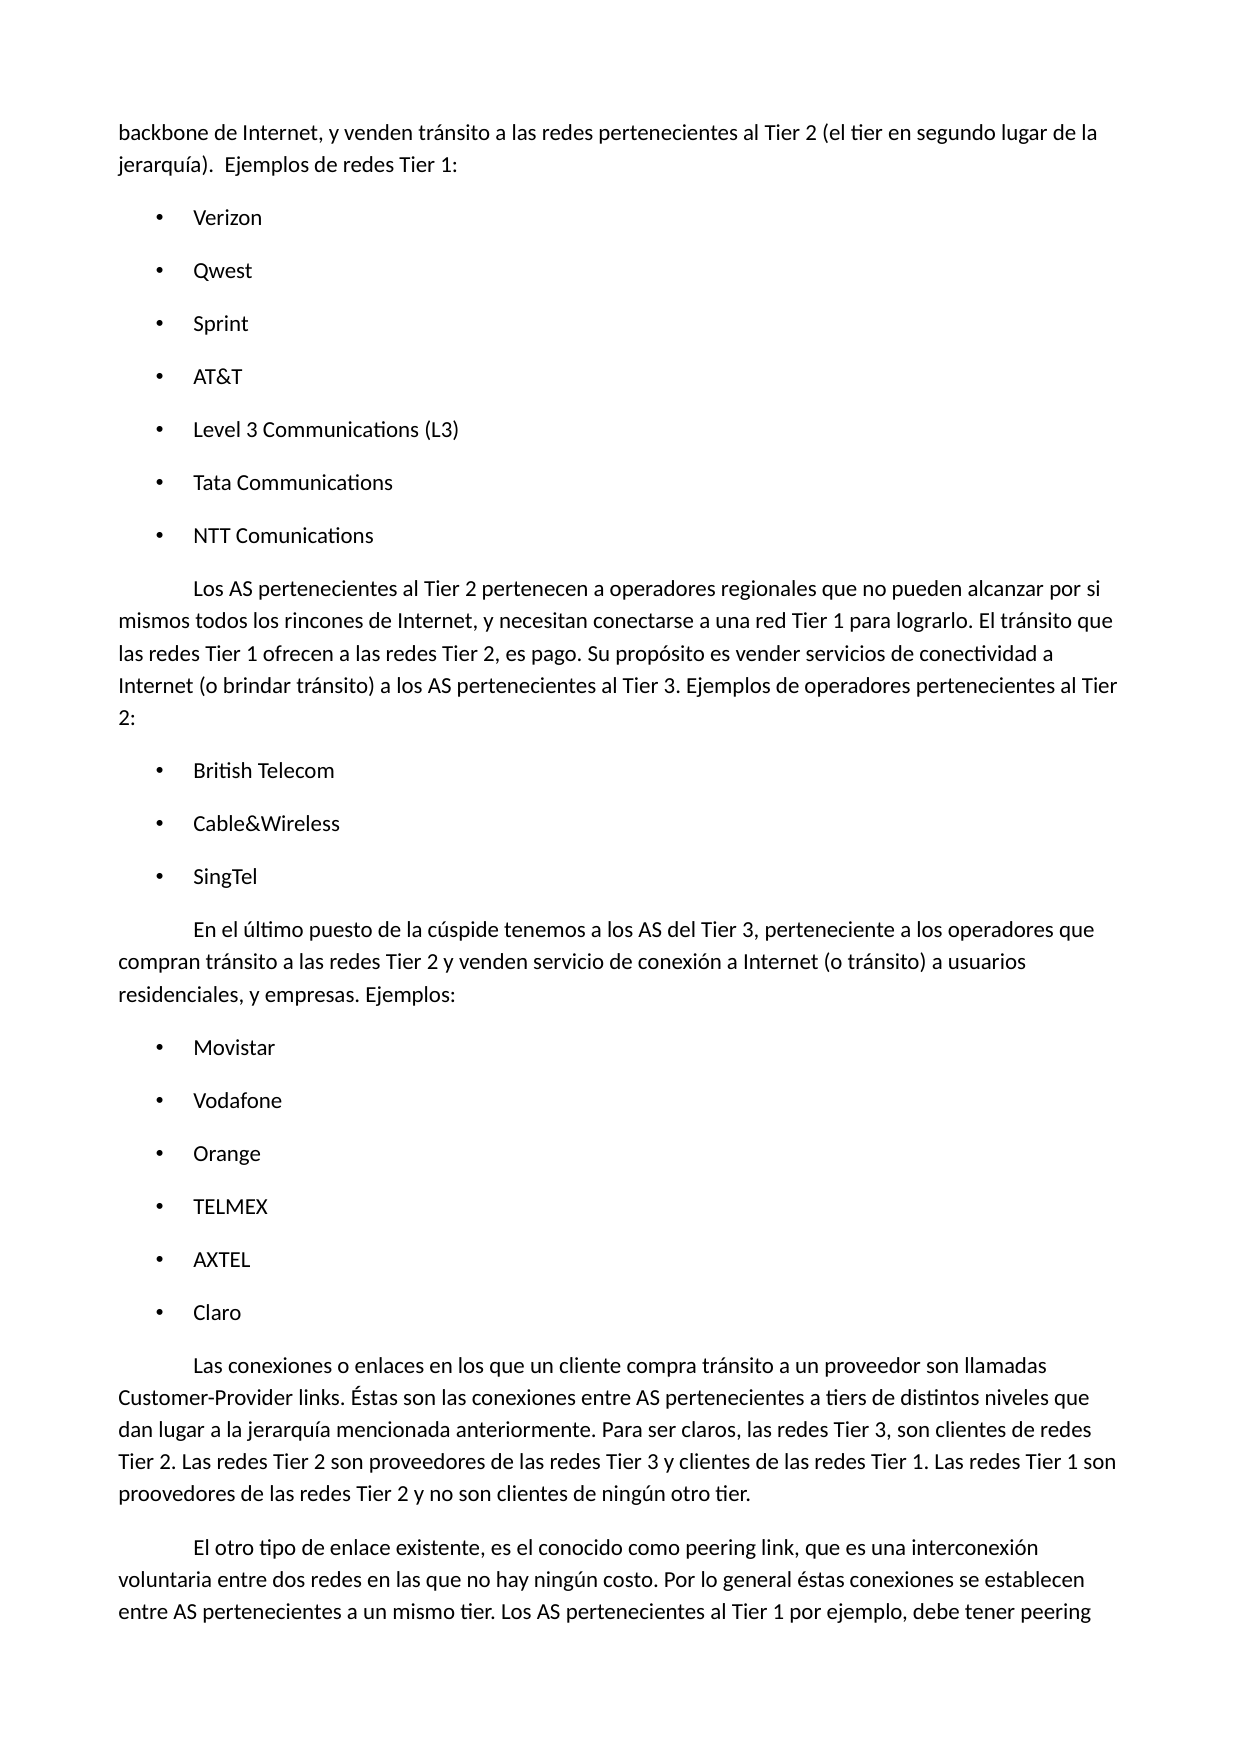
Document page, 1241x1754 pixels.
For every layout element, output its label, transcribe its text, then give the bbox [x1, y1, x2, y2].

list NTT Comunications [156, 521, 1122, 549]
list AT&T [156, 362, 1122, 390]
list Verizon [156, 203, 1122, 231]
list Tata Communications [156, 468, 1122, 496]
text En el último puesto de la cúspide tenemos a los AS del Tier 3, perteneciente a los operadores que compran tránsito a las redes Tier 2 y venden servicio de conexión a Internet (o tránsito) a usuarios residenciales, y empresas. Ejemplos: [118, 915, 1122, 1008]
list Cable&Wireless [156, 809, 1122, 837]
list SingTel [156, 862, 1122, 890]
text Los AS pertenecientes al Tier 2 pertenecen a operadores regionales que no pueden alcanzar por si mismos todos los rincones de Internet, y necesitan conectarse a una red Tier 1 para lograrlo. El tránsito que las redes Tier 1 ofrecen a las redes Tier 2, es pago. Su propósito es vender servicios de conectividad a Internet (o brindar tránsito) a los AS pertenecientes al Tier 3. Ejemplos de operadores pertenecientes al Tier 2: [118, 574, 1122, 731]
list British Telecom [156, 756, 1122, 784]
text Las conexiones o enlaces en los que un cliente compra tránsito a un proveedor son llamadas Customer-Provider links. Éstas son las conexiones entre AS pertenecientes a tiers de distintos niveles que dan lugar a la jerarquía mencionada anteriormente. Para ser claros, las redes Tier 3, son clientes de redes Tier 2. Las redes Tier 2 son proveedores de las redes Tier 3 y clientes de las redes Tier 1. Las redes Tier 1 son proovedores de las redes Tier 2 y no son clientes de ningún otro tier. [118, 1351, 1122, 1508]
list Orange [156, 1139, 1122, 1167]
list AXTEL [156, 1245, 1122, 1273]
list Movistar [156, 1033, 1122, 1061]
list TELMEX [156, 1192, 1122, 1220]
text backbone de Internet, y venden tránsito a las redes pertenecientes al Tier 2 (el tier en segundo lugar de la jerarquía). Ejemplos de redes Tier 1: [118, 118, 1122, 178]
list Sprint [156, 309, 1122, 337]
text El otro tipo de enlace existente, es el conocido como peering link, que es una interconexión voluntaria entre dos redes en las que no hay ningún costo. Por lo general éstas conexiones se establecen entre AS pertenecientes a un mismo tier. Los AS pertenecientes al Tier 1 por ejemplo, debe tener peering [118, 1533, 1122, 1625]
list Vodafone [156, 1086, 1122, 1114]
list Level 3 Communications (L3) [156, 415, 1122, 443]
list Claro [156, 1298, 1122, 1326]
list Qwest [156, 256, 1122, 284]
